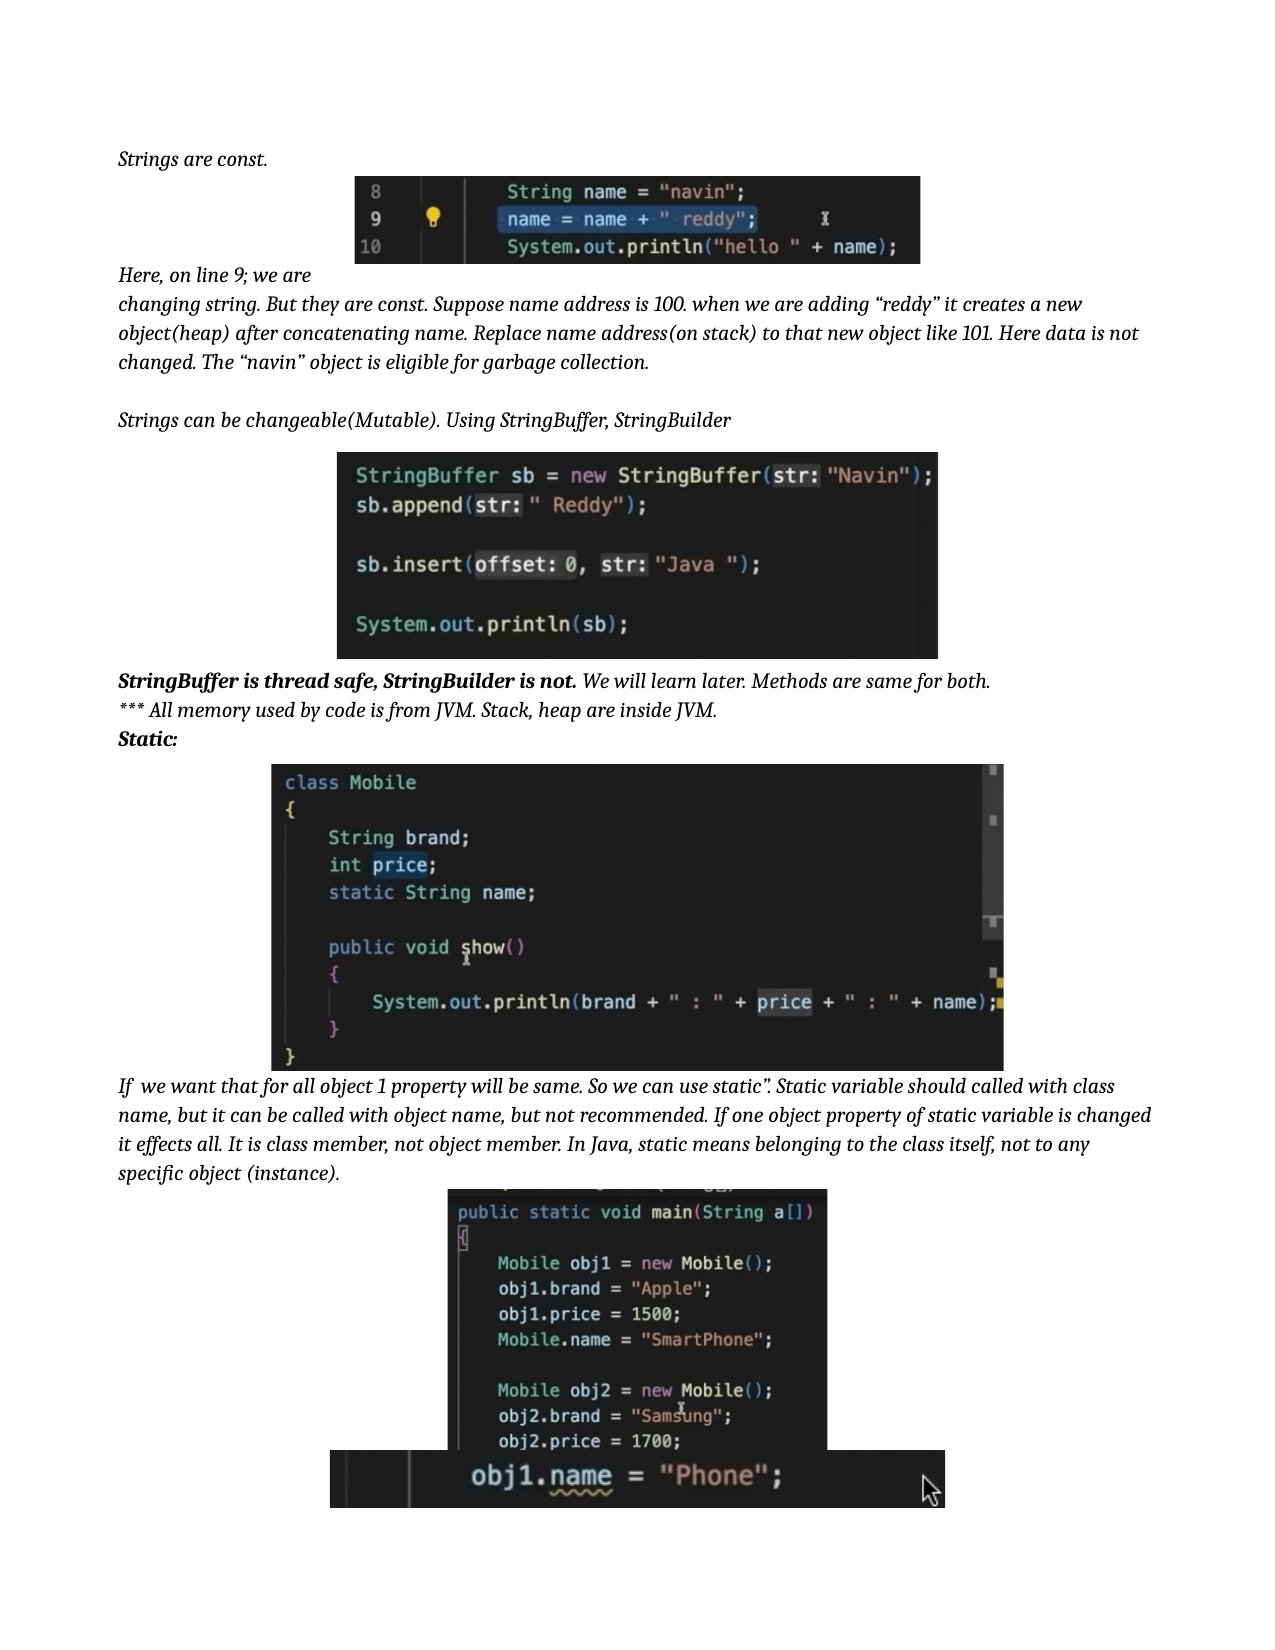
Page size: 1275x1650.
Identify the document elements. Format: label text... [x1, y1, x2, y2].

picture [329, 1189, 946, 1508]
text Strings can be changeable(Mutable). Using StringBuffer, StringBuilder [118, 408, 1157, 433]
text StringBuffer is thread safe, StringBuilder is not. We will learn later. Methods are same for both. [118, 668, 1157, 693]
text If we want that for all object 1 property will be same. So we can use static”. Static variable should called with class name, but it can be called with object name, but not recommended. If one object property of static variable is changed it effects all. It is class member, not object member. In Java, static means belonging to the class itself, not to any specific object (instance). [118, 1074, 1157, 1186]
text *** All memory used by code is from JVM. Stack, heap are inside JVM. [118, 697, 1157, 722]
text Here, on line 9; we are changing string. But they are const. Suppose name address is 100. when we are adding “reddy” it creates a new object(heap) after concatenating name. Replace name address(on stack) to that new object like 101. Here data is not changed. The “navin” object is eligible for garbage collection. [118, 263, 1157, 375]
text Static: [118, 726, 1157, 751]
text Strings are const. [118, 147, 1157, 172]
picture [354, 176, 921, 264]
picture [336, 452, 939, 659]
picture [271, 764, 1004, 1071]
